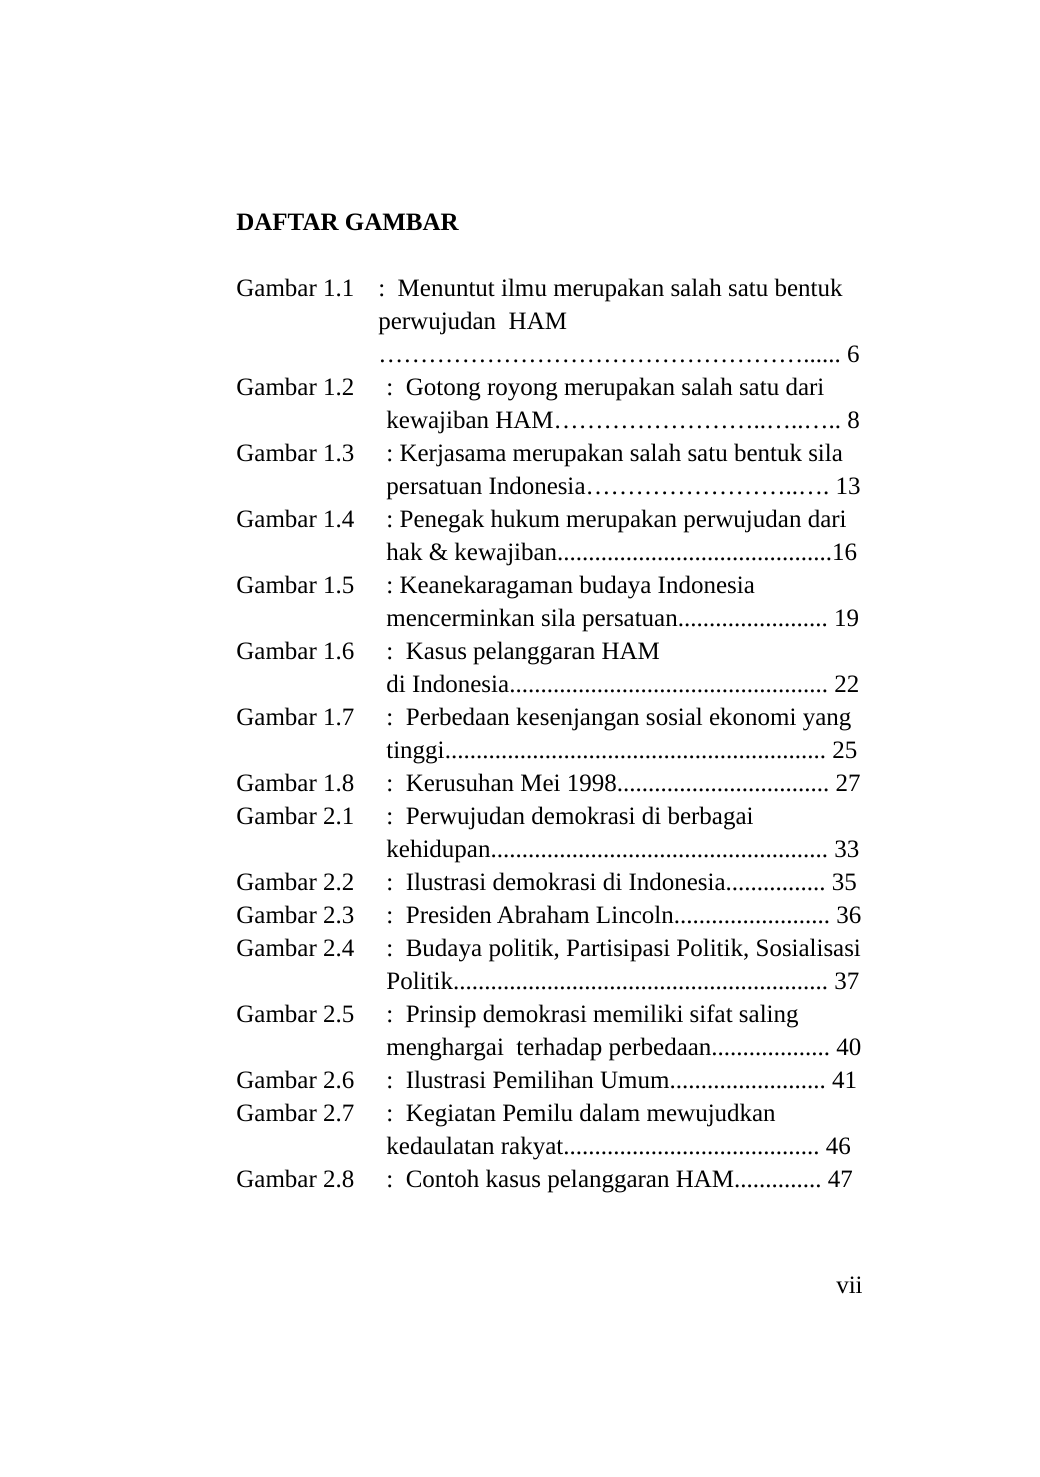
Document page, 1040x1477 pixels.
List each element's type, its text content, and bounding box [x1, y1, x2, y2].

text Gambar 2.2 : Ilustrasi demokrasi di Indonesia................ 35 [236, 867, 862, 896]
text di Indonesia................................................... 22 [236, 669, 862, 698]
text Gambar 2.4 : Budaya politik, Partisipasi Politik, Sosialisasi Politik............................................................ 37 [236, 933, 862, 995]
text Gambar 1.6 : Kasus pelanggaran HAM [236, 636, 862, 665]
text Gambar 1.8 : Kerusuhan Mei 1998.................................. 27 [236, 768, 862, 797]
text Gambar 1.5 : Keanekaragaman budaya Indonesia mencerminkan sila persatuan........................ 19 [236, 570, 862, 632]
text Gambar 1.7 : Perbedaan kesenjangan sosial ekonomi yang tinggi............................................................. 25 [236, 702, 862, 764]
text Gambar 2.6 : Ilustrasi Pemilihan Umum......................... 41 [236, 1065, 862, 1094]
text Gambar 1.3 : Kerjasama merupakan salah satu bentuk sila persatuan Indonesia……………………..…. 13 [236, 438, 862, 499]
text Gambar 1.4 : Penegak hukum merupakan perwujudan dari hak & kewajiban............................................16 [236, 504, 862, 566]
text Gambar 1.1 : Menuntut ilmu merupakan salah satu bentuk perwujudan HAM ……………………………………………...... 6 [236, 273, 862, 367]
text Gambar 2.7 : Kegiatan Pemilu dalam mewujudkan kedaulatan rakyat......................................... 46 [236, 1098, 862, 1160]
text Gambar 2.8 : Contoh kasus pelanggaran HAM.............. 47 [236, 1164, 862, 1193]
text Gambar 2.5 : Prinsip demokrasi memiliki sifat saling menghargai terhadap perbedaan................... 40 [236, 999, 862, 1061]
text Gambar 2.3 : Presiden Abraham Lincoln......................... 36 [236, 900, 862, 929]
text Gambar 2.1 : Perwujudan demokrasi di berbagai kehidupan...................................................... 33 [236, 801, 862, 863]
text DAFTAR GAMBAR [236, 207, 862, 235]
text Gambar 1.2 : Gotong royong merupakan salah satu dari kewajiban HAM……………………..…..….. 8 [236, 372, 862, 433]
